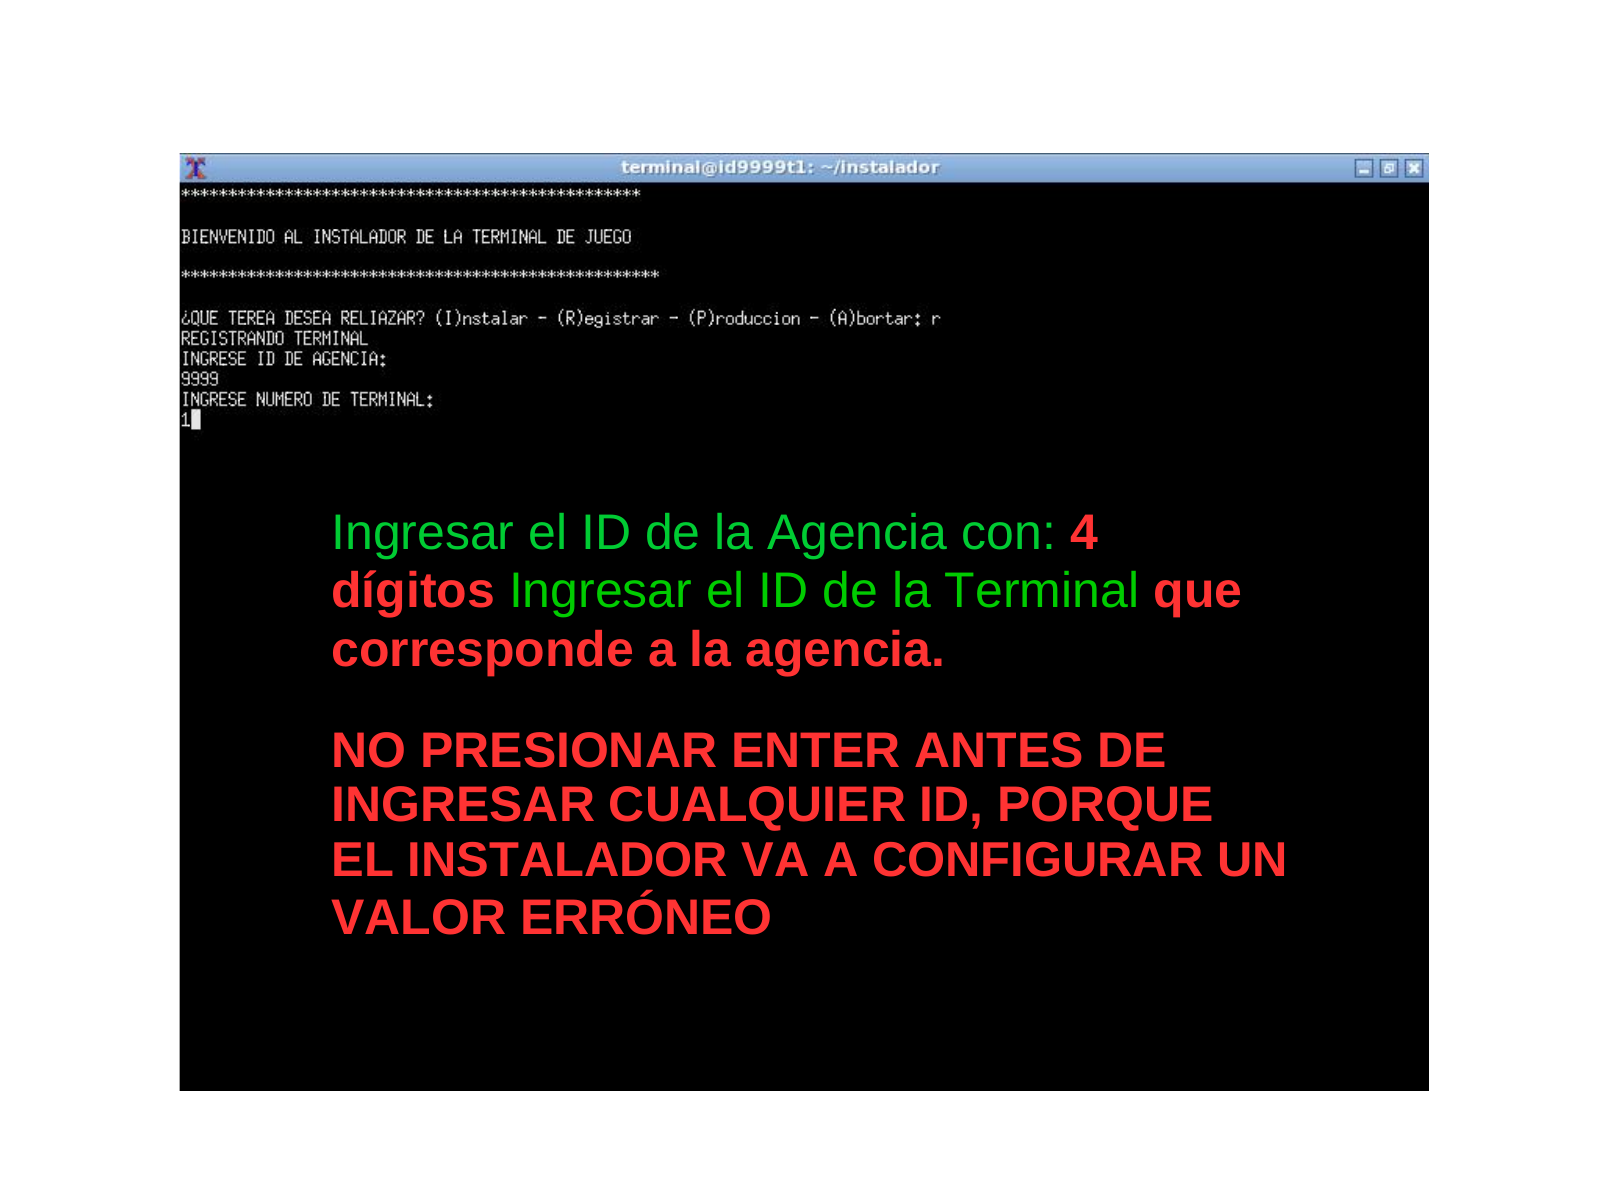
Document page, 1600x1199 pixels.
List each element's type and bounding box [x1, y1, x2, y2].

picture [179, 153, 1429, 1091]
